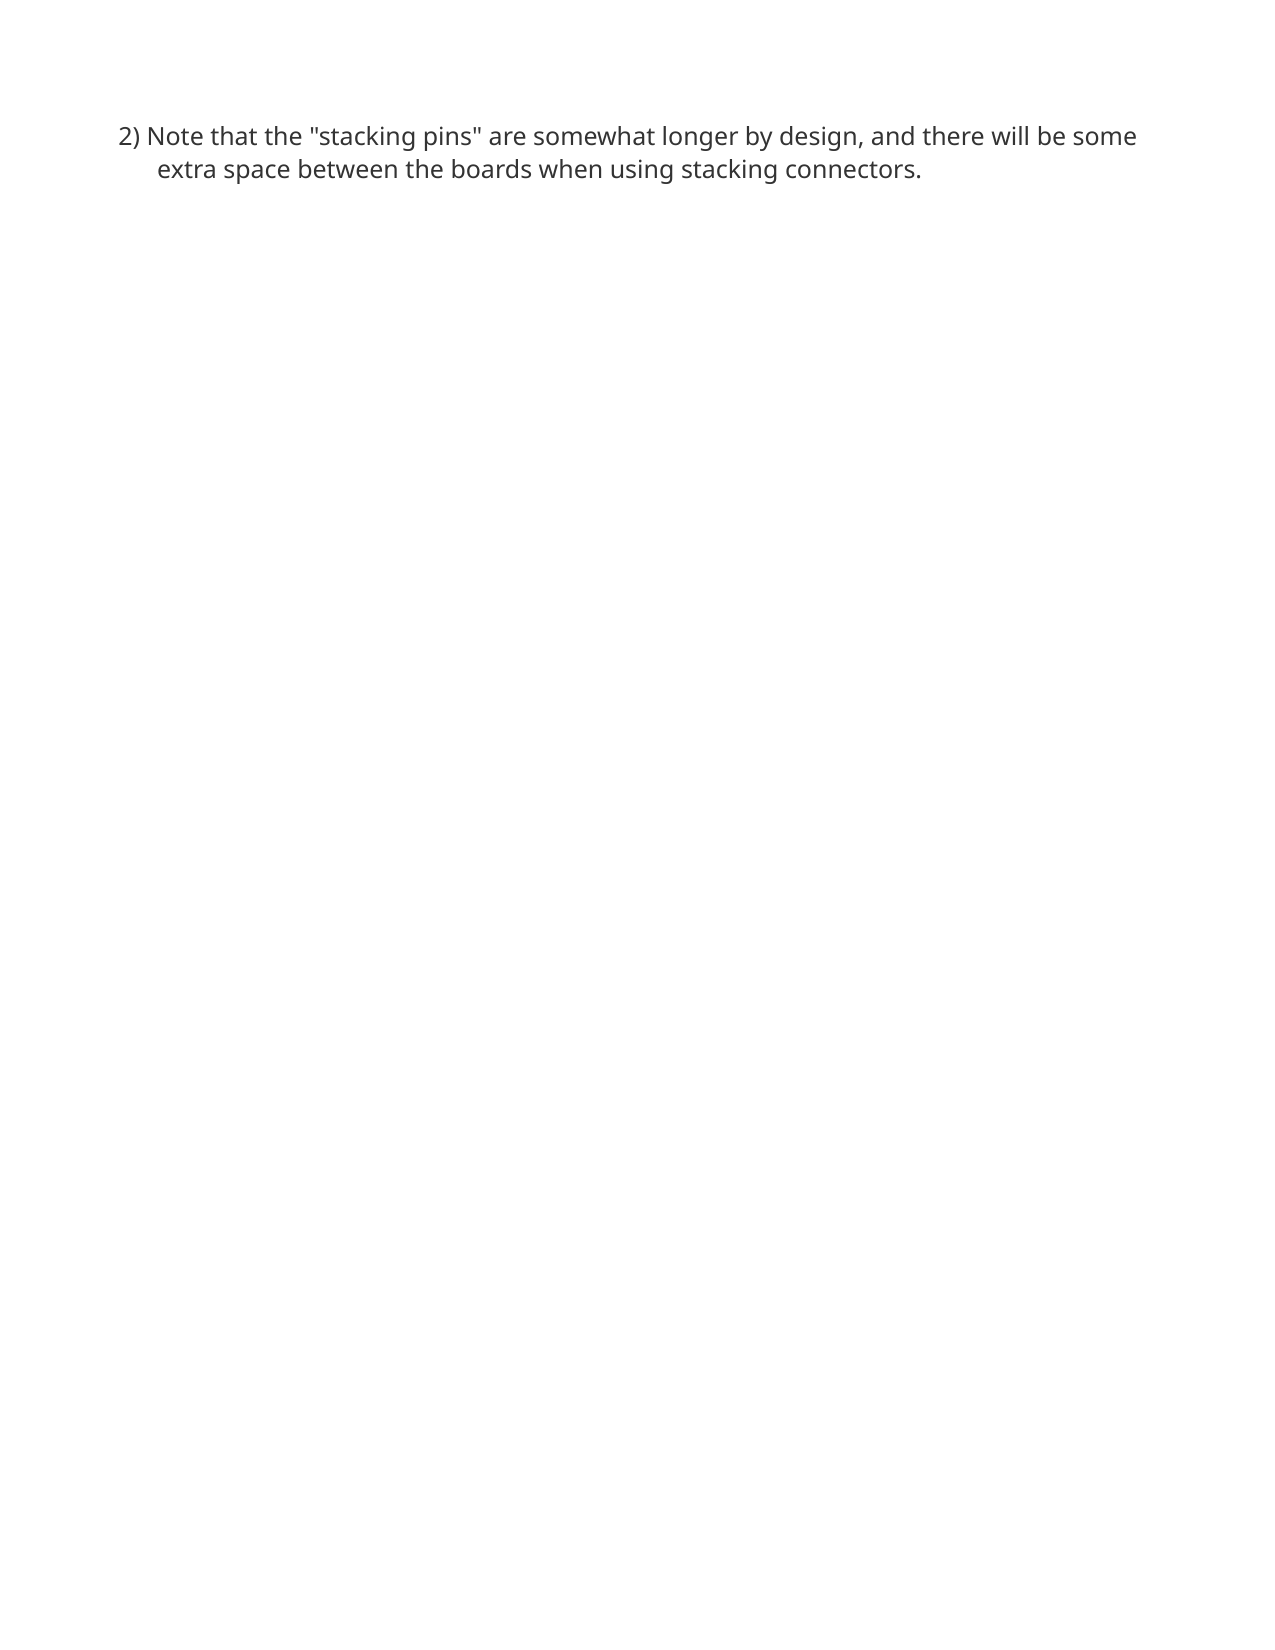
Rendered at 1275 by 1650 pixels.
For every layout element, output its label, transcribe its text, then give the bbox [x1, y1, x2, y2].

text 2) Note that the "stacking pins" are somewhat longer by design, and there will be some extra space between the boards when using stacking connectors. [118, 118, 1157, 186]
